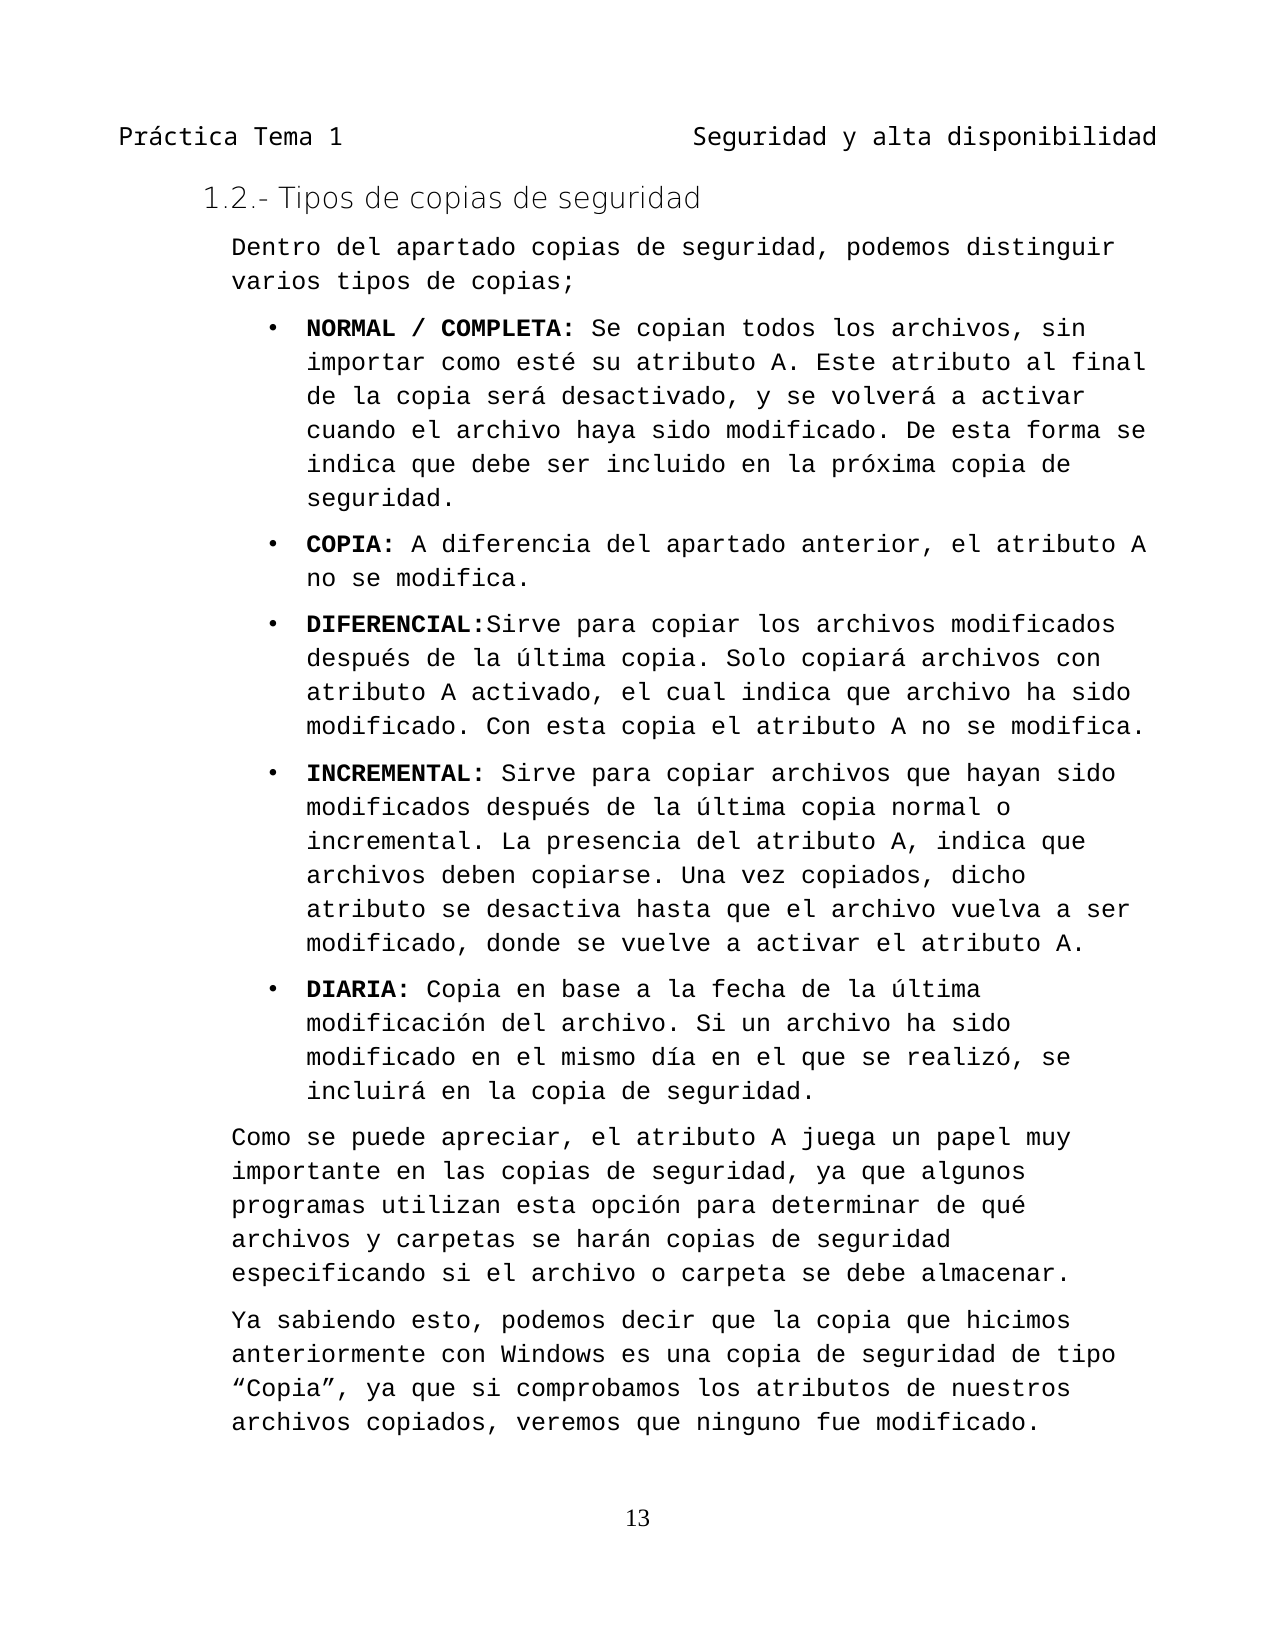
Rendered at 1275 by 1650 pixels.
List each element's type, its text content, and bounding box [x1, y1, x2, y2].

list Tipos de copias de seguridad [193, 182, 1157, 216]
text Como se puede apreciar, el atributo A juega un papel muy importante en las copias de seguridad, ya que algunos programas utilizan esta opción para determinar de qué archivos y carpetas se harán copias de seguridad especificando si el archivo o carpeta se debe almacenar. [231, 1125, 1157, 1289]
text Dentro del apartado copias de seguridad, podemos distinguir varios tipos de copias; [231, 235, 1157, 297]
list DIARIA: Copia en base a la fecha de la última modificación del archivo. Si un archivo ha sido modificado en el mismo día en el que se realizó, se incluirá en la copia de seguridad. [268, 977, 1157, 1107]
list DIFERENCIAL:Sirve para copiar los archivos modificados después de la última copia. Solo copiará archivos con atributo A activado, el cual indica que archivo ha sido modificado. Con esta copia el atributo A no se modifica. [268, 612, 1157, 742]
list INCREMENTAL: Sirve para copiar archivos que hayan sido modificados después de la última copia normal o incremental. La presencia del atributo A, indica que archivos deben copiarse. Una vez copiados, dicho atributo se desactiva hasta que el archivo vuelva a ser modificado, donde se vuelve a activar el atributo A. [268, 760, 1157, 958]
list NORMAL / COMPLETA: Se copian todos los archivos, sin importar como esté su atributo A. Este atributo al final de la copia será desactivado, y se volverá a activar cuando el archivo haya sido modificado. De esta forma se indica que debe ser incluido en la próxima copia de seguridad. [268, 315, 1157, 513]
list COPIA: A diferencia del apartado anterior, el atributo A no se modifica. [268, 532, 1157, 594]
text Ya sabiendo esto, podemos decir que la copia que hicimos anteriormente con Windows es una copia de seguridad de tipo “Copia”, ya que si comprobamos los atributos de nuestros archivos copiados, veremos que ninguno fue modificado. [231, 1307, 1157, 1437]
